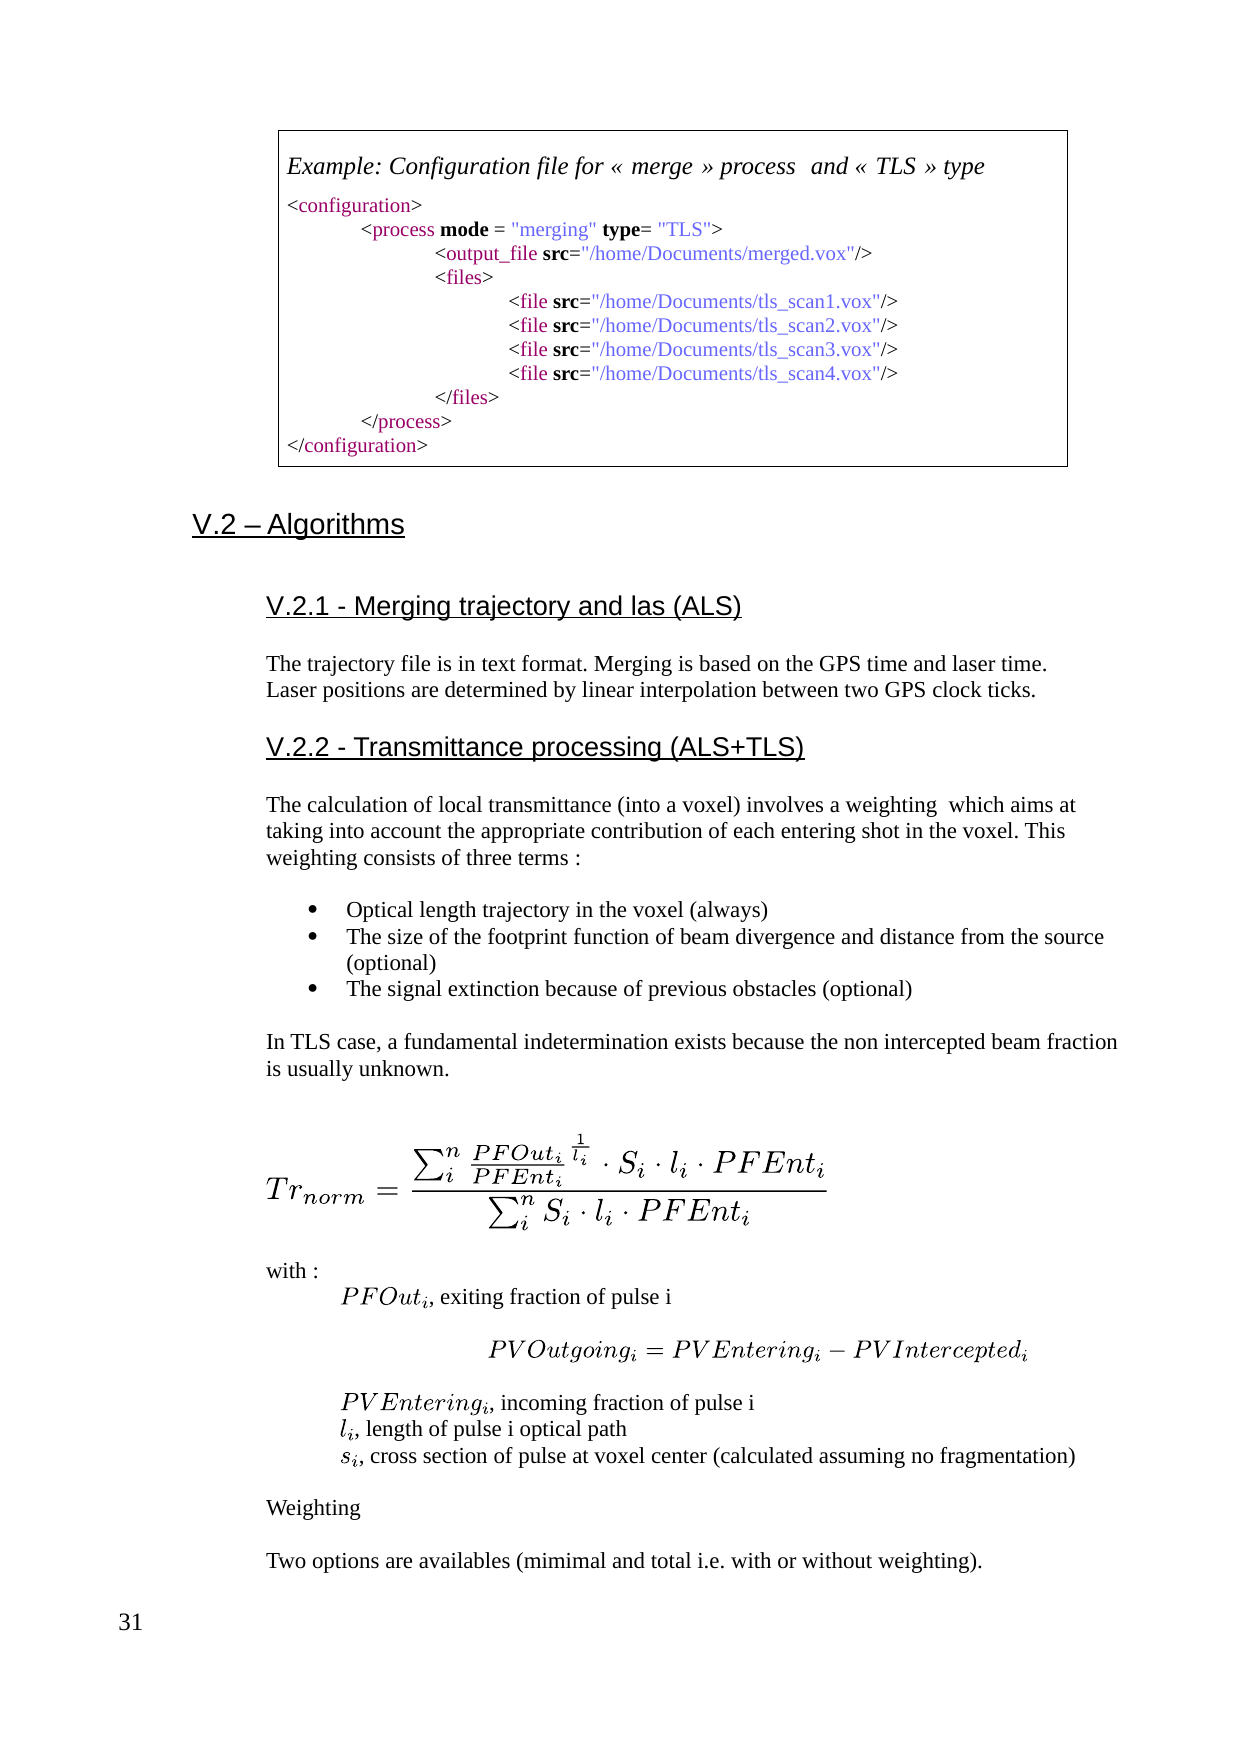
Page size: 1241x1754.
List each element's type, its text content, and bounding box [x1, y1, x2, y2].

text In TLS case, a fundamental indetermination exists because the non intercepted beam fraction is usually unknown. [266, 1028, 1122, 1081]
text The trajectory file is in text format. Merging is based on the GPS time and laser time. [266, 649, 1122, 676]
text , cross section of pulse at voxel center (calculated assuming no fragmentation) [266, 1442, 1122, 1468]
text , incoming fraction of pulse i [266, 1389, 1122, 1415]
text <output_file src="/home/Documents/merged.vox"/> [287, 241, 1058, 265]
text <configuration> [287, 193, 1058, 217]
text <files> [287, 265, 1058, 289]
text </process> [287, 409, 1058, 433]
text , length of pulse i optical path [266, 1415, 1122, 1442]
subtitle V.2.2 - Transmittance processing (ALS+TLS) [266, 731, 1122, 762]
text <file src="/home/Documents/tls_scan3.vox"/> [287, 337, 1058, 361]
text Example: Configuration file for « merge » process and « TLS » type [287, 151, 1058, 180]
list Optical length trajectory in the voxel (always) [308, 896, 1122, 923]
text , exiting fraction of pulse i [266, 1283, 1122, 1309]
text </files> [287, 385, 1058, 409]
text with : [266, 1257, 1122, 1283]
text Two options are availables (mimimal and total i.e. with or without weighting). [266, 1547, 1122, 1573]
text <file src="/home/Documents/tls_scan1.vox"/> [287, 289, 1058, 313]
subtitle V.2.1 - Merging trajectory and las (ALS) [266, 589, 1122, 621]
list The signal extinction because of previous obstacles (optional) [308, 976, 1122, 1002]
text </configuration> [287, 433, 1058, 457]
text Weighting [266, 1494, 1122, 1521]
subtitle V.2 – Algorithms [192, 507, 1122, 541]
text The calculation of local transmittance (into a voxel) involves a weighting which aims at taking into account the appropriate contribution of each entering shot in the voxel. This weighting consists of three terms : [266, 791, 1122, 870]
text <file src="/home/Documents/tls_scan4.vox"/> [287, 361, 1058, 385]
text <process mode = "merging" type= "TLS"> [287, 217, 1058, 241]
text Laser positions are determined by linear interpolation between two GPS clock ticks. [266, 676, 1122, 702]
text <file src="/home/Documents/tls_scan2.vox"/> [287, 313, 1058, 337]
list The size of the footprint function of beam divergence and distance from the source (optional) [308, 923, 1122, 976]
